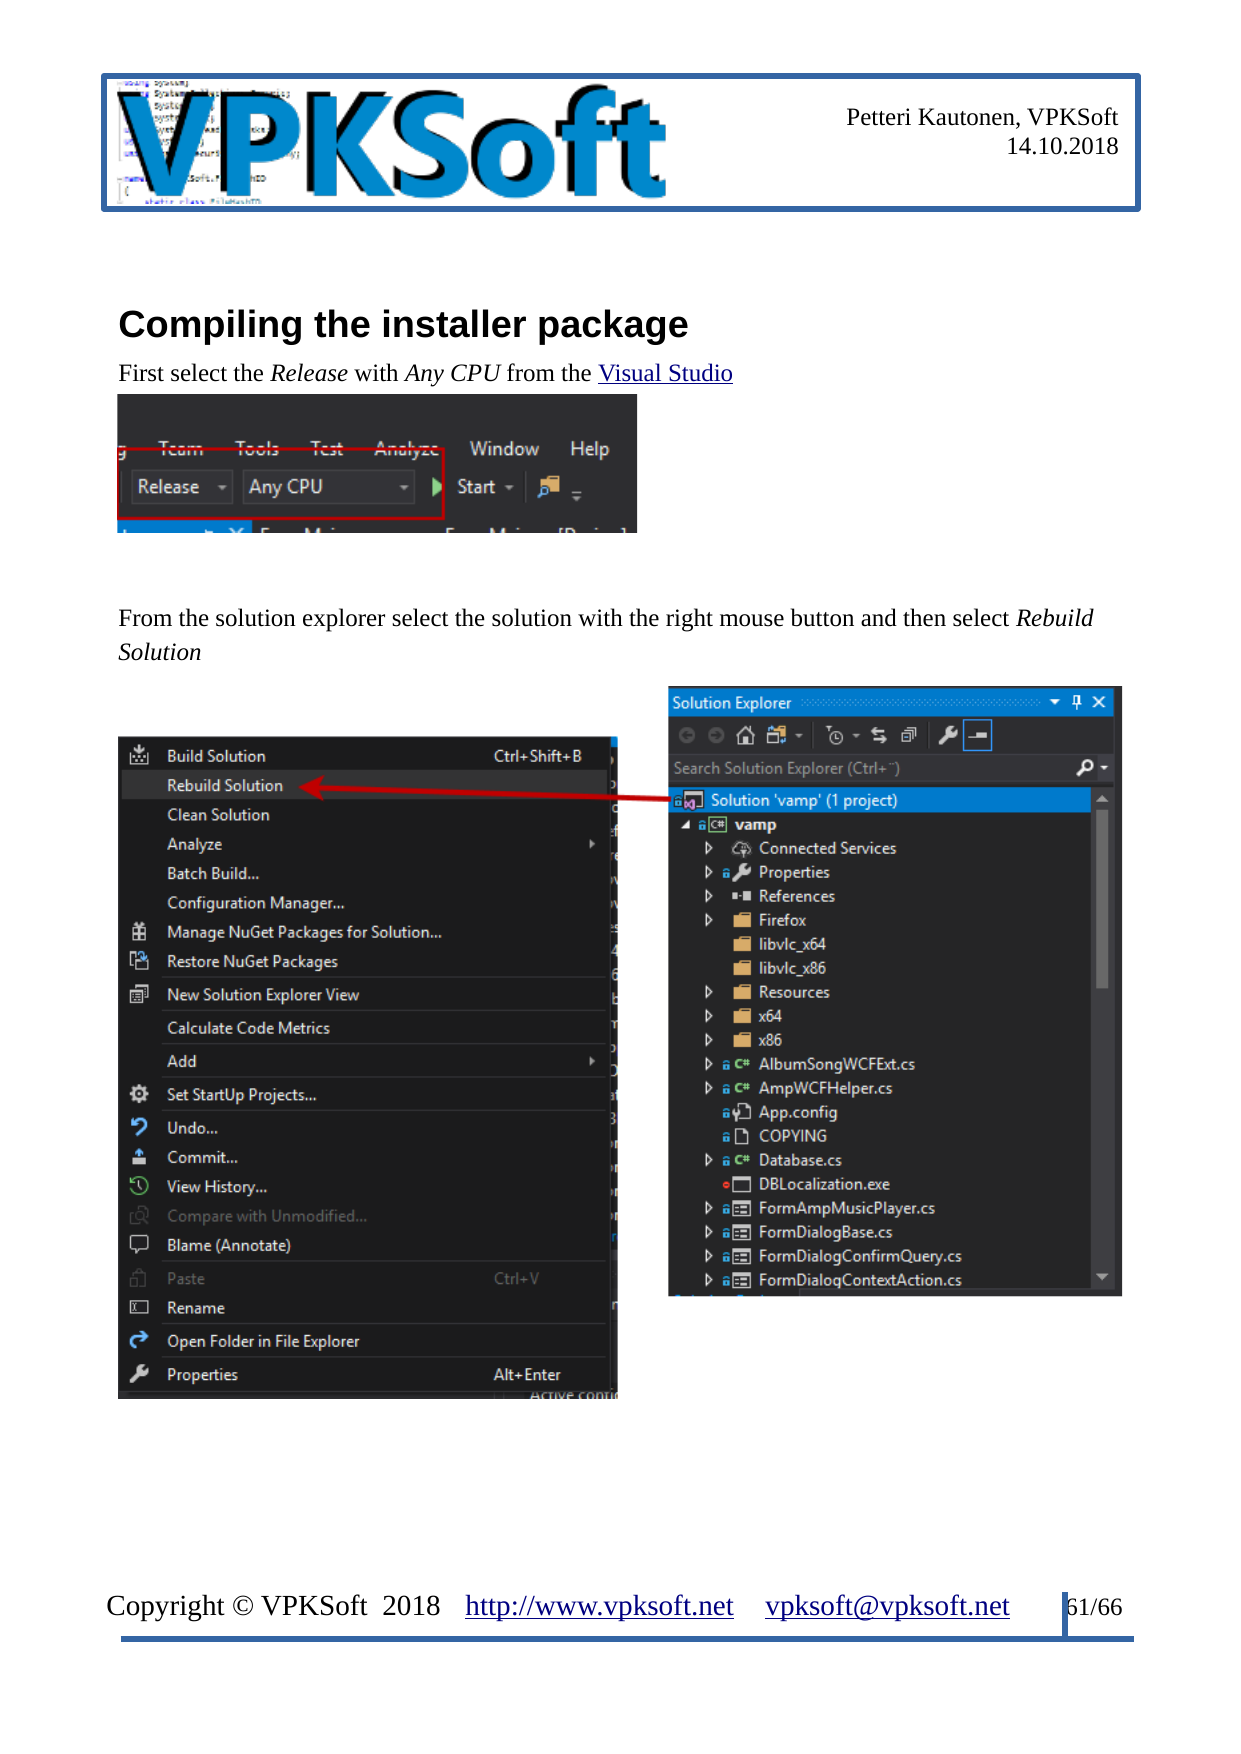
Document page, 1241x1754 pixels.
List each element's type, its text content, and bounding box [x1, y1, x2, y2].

subtitle Compiling the installer package [118, 302, 1122, 345]
picture [117, 394, 638, 533]
text First select the Release with Any CPU from the Visual Studio [118, 358, 1122, 386]
text From the solution explorer select the solution with the right mouse button and then select Rebuild Solution [118, 603, 1122, 666]
picture [116, 81, 672, 204]
picture [118, 686, 1123, 1399]
